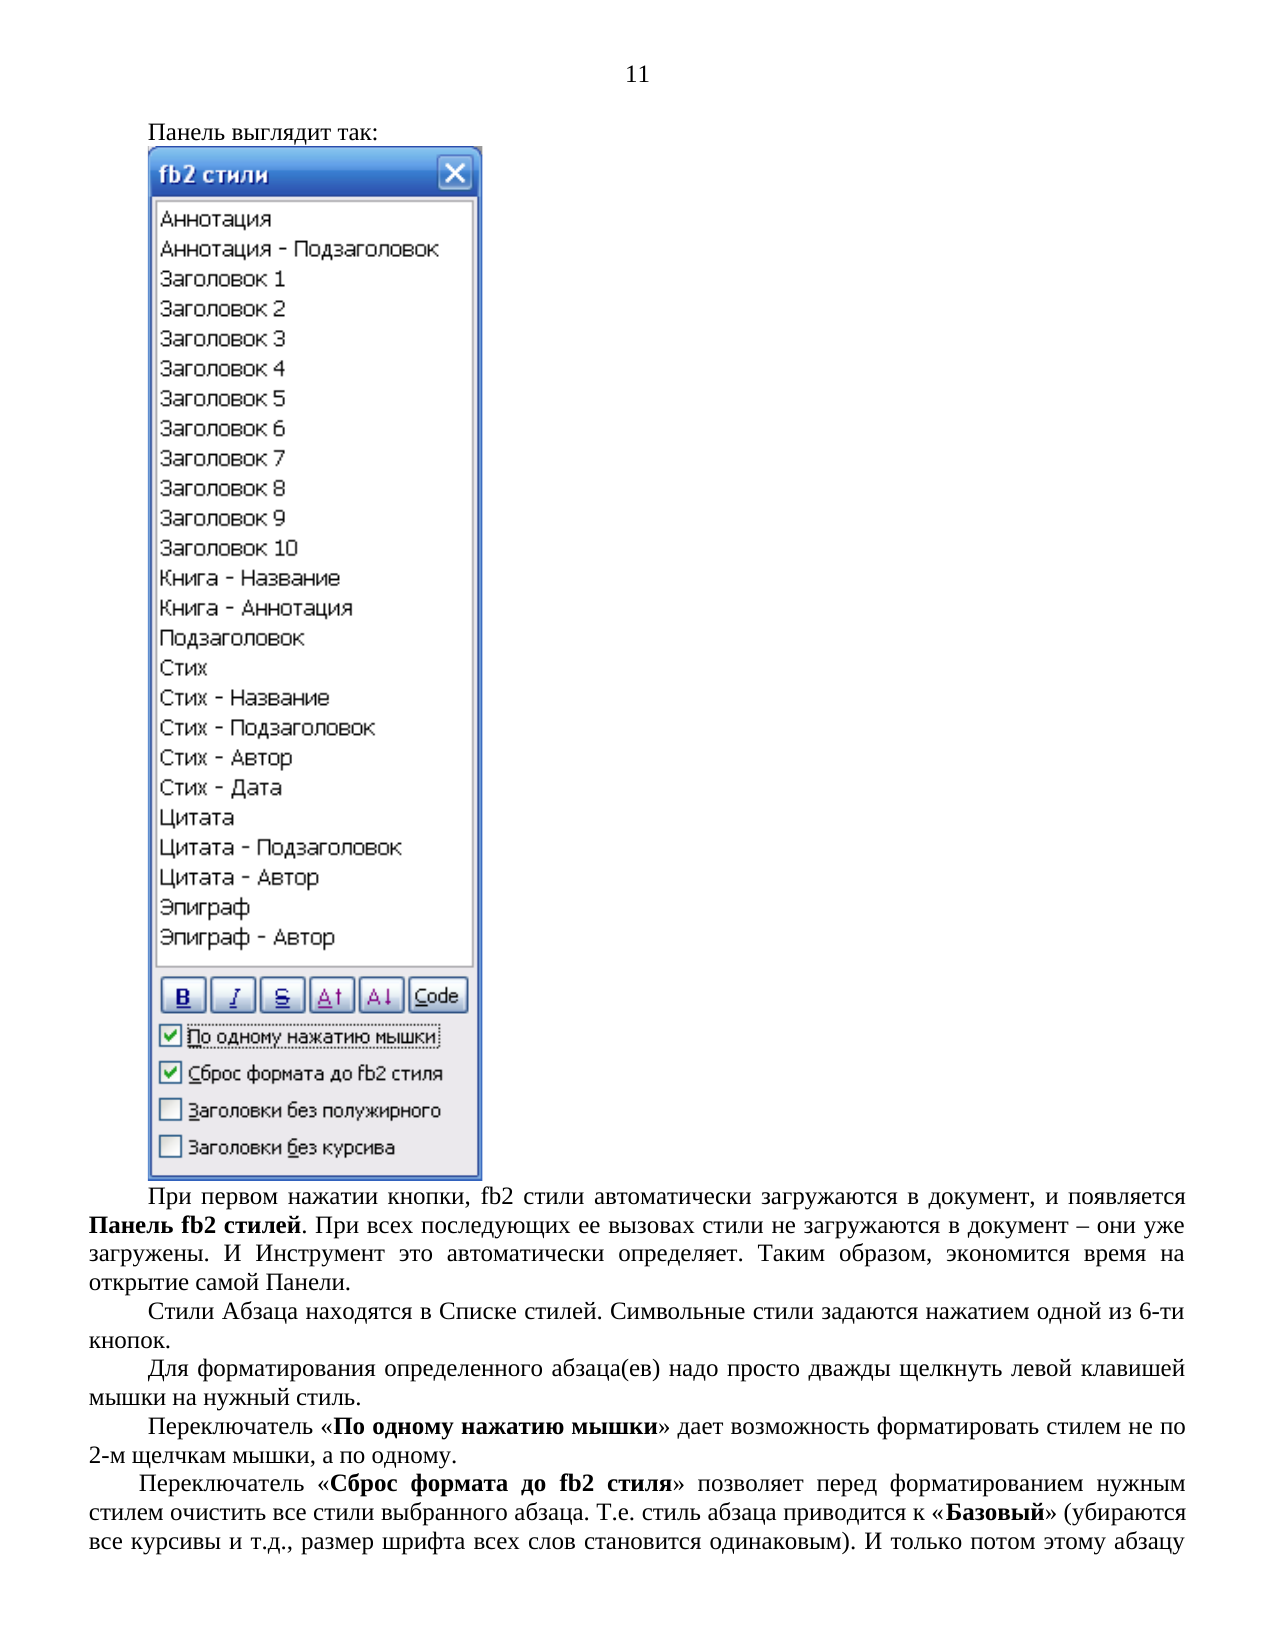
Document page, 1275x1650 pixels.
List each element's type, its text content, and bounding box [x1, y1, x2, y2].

text Переключатель «По одному нажатию мышки» дает возможность форматировать стилем не по 2-м щелчкам мышки, а по одному. [89, 1411, 1186, 1468]
text Для форматирования определенного абзаца(ев) надо просто дважды щелкнуть левой клавишей мышки на нужный стиль. [89, 1353, 1186, 1411]
picture [147, 146, 483, 1181]
text Переключатель «Сброс формата до fb2 стиля» позволяет перед форматированием нужным стилем очистить все стили выбранного абзаца. Т.е. стиль абзаца приводится к «Базовый» (убираются все курсивы и т.д., размер шрифта всех слов становится одинаковым). И только потом этому абзацу [89, 1468, 1186, 1555]
text Панель выглядит так: [89, 117, 1186, 146]
text При первом нажатии кнопки, fb2 стили автоматически загружаются в документ, и появляется Панель fb2 стилей. При всех последующих ее вызовах стили не загружаются в документ – они уже загружены. И Инструмент это автоматически определяет. Таким образом, экономится время на открытие самой Панели. [89, 1181, 1186, 1296]
text Стили Абзаца находятся в Списке стилей. Символьные стили задаются нажатием одной из 6-ти кнопок. [89, 1296, 1186, 1353]
